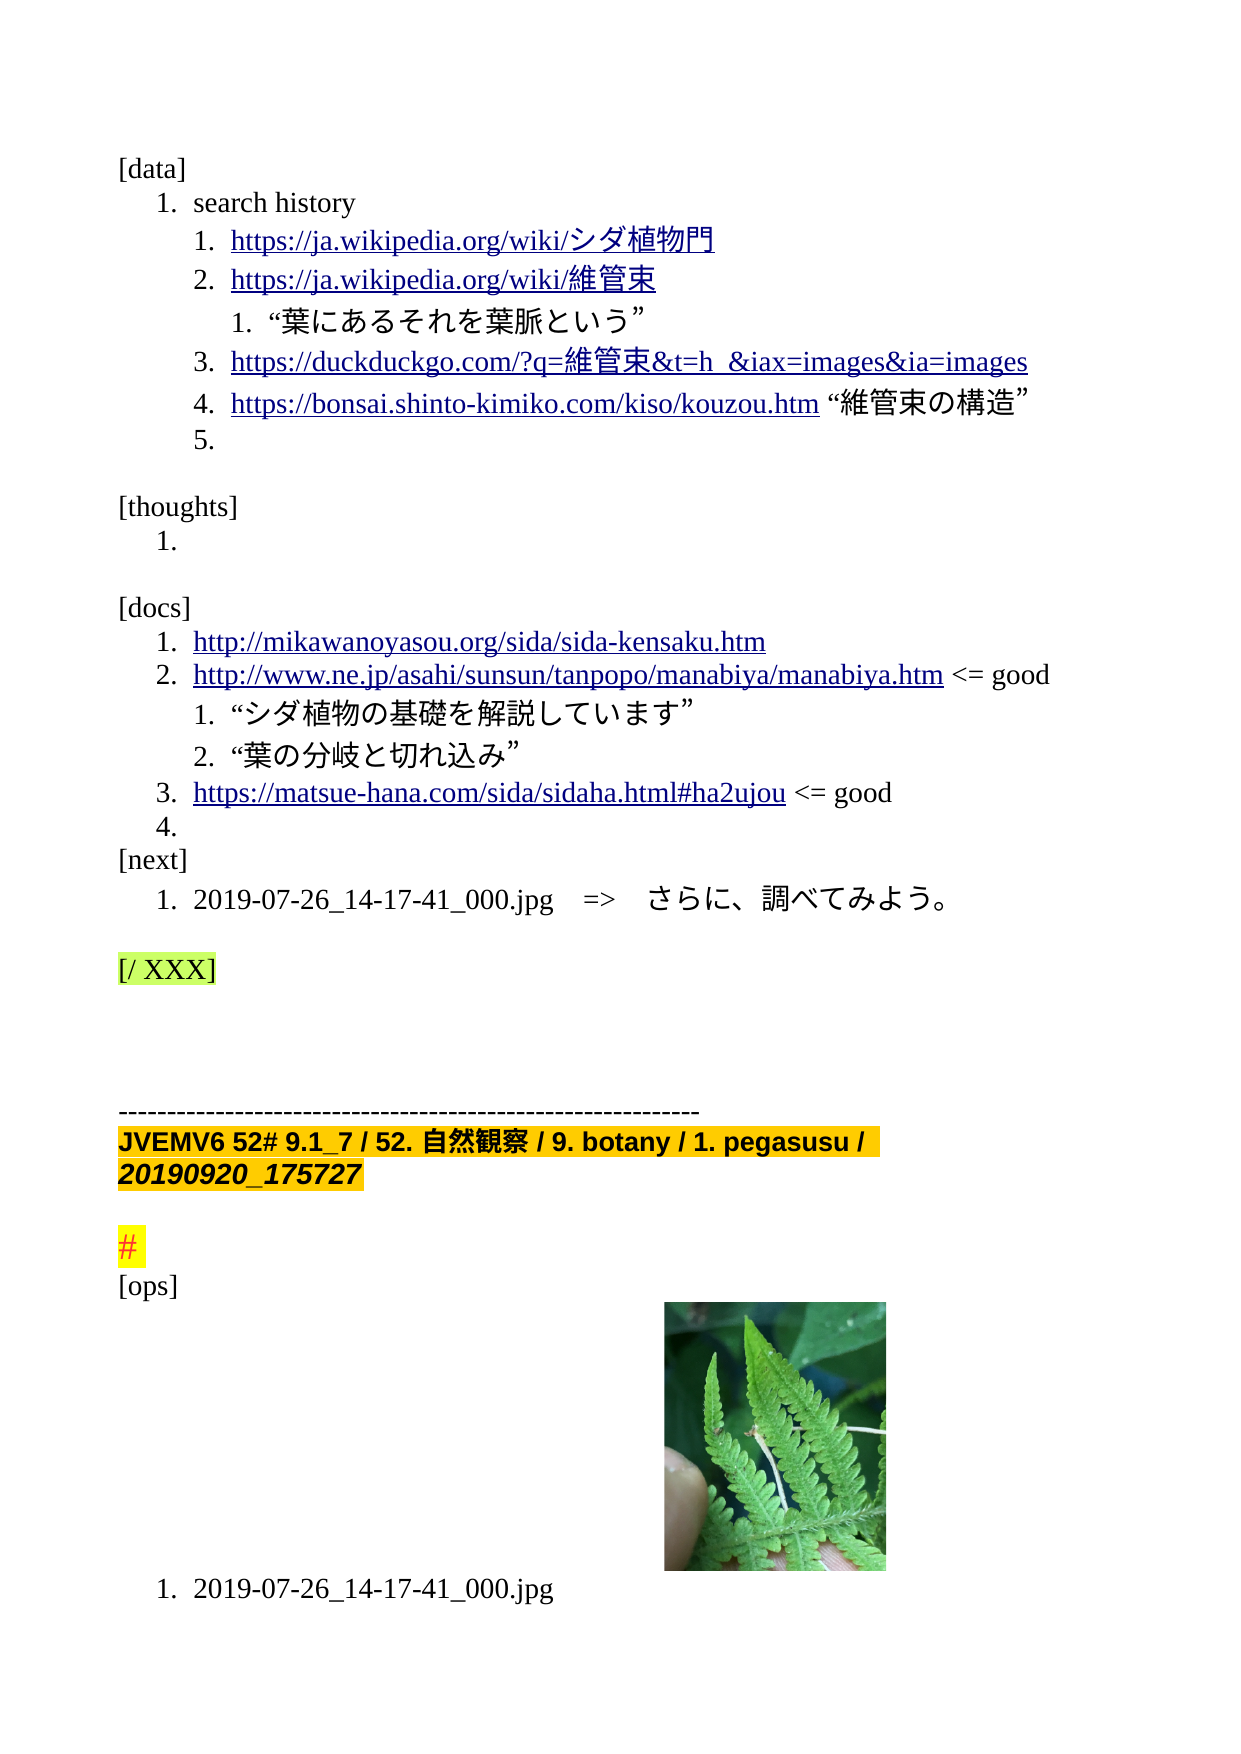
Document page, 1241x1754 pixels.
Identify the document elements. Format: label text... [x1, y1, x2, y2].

list https://ja.wikipedia.org/wiki/シダ植物門 [193, 219, 1122, 258]
list 2019-07-26_14-17-41_000.jpg => さらに、調べてみよう。 [156, 876, 1122, 918]
picture [664, 1302, 887, 1571]
list 2019-07-26_14-17-41_000.jpg [156, 1301, 1122, 1604]
text ------------------------------------------------------------ [118, 1093, 1122, 1126]
list “葉にあるそれを葉脈という” [231, 298, 1122, 340]
list https://bonsai.shinto-kimiko.com/kiso/kouzou.htm “維管束の構造” [193, 380, 1122, 422]
list “葉の分岐と切れ込み” [193, 733, 1122, 775]
text [next] [118, 842, 1122, 876]
text [ops] [118, 1268, 1122, 1301]
list http://www.ne.jp/asahi/sunsun/tanpopo/manabiya/manabiya.htm <= good [156, 657, 1122, 691]
list http://mikawanoyasou.org/sida/sida-kensaku.htm [156, 624, 1122, 657]
list https://duckduckgo.com/?q=維管束&t=h_&iax=images&ia=images [193, 340, 1122, 380]
text [thoughts] [118, 489, 1122, 523]
text [docs] [118, 590, 1122, 624]
text JVEMV6 52# 9.1_7 / 52. 自然観察 / 9. botany / 1. pegasusu / 20190920_175727 [118, 1126, 1122, 1191]
list https://matsue-hana.com/sida/sidaha.html#ha2ujou <= good [156, 775, 1122, 809]
text [data] [118, 152, 1122, 185]
text [/ XXX] [118, 952, 1122, 985]
text # [118, 1224, 1122, 1268]
list “シダ植物の基礎を解説しています” [193, 691, 1122, 733]
list https://ja.wikipedia.org/wiki/維管束 [193, 258, 1122, 298]
list search history [156, 185, 1122, 219]
